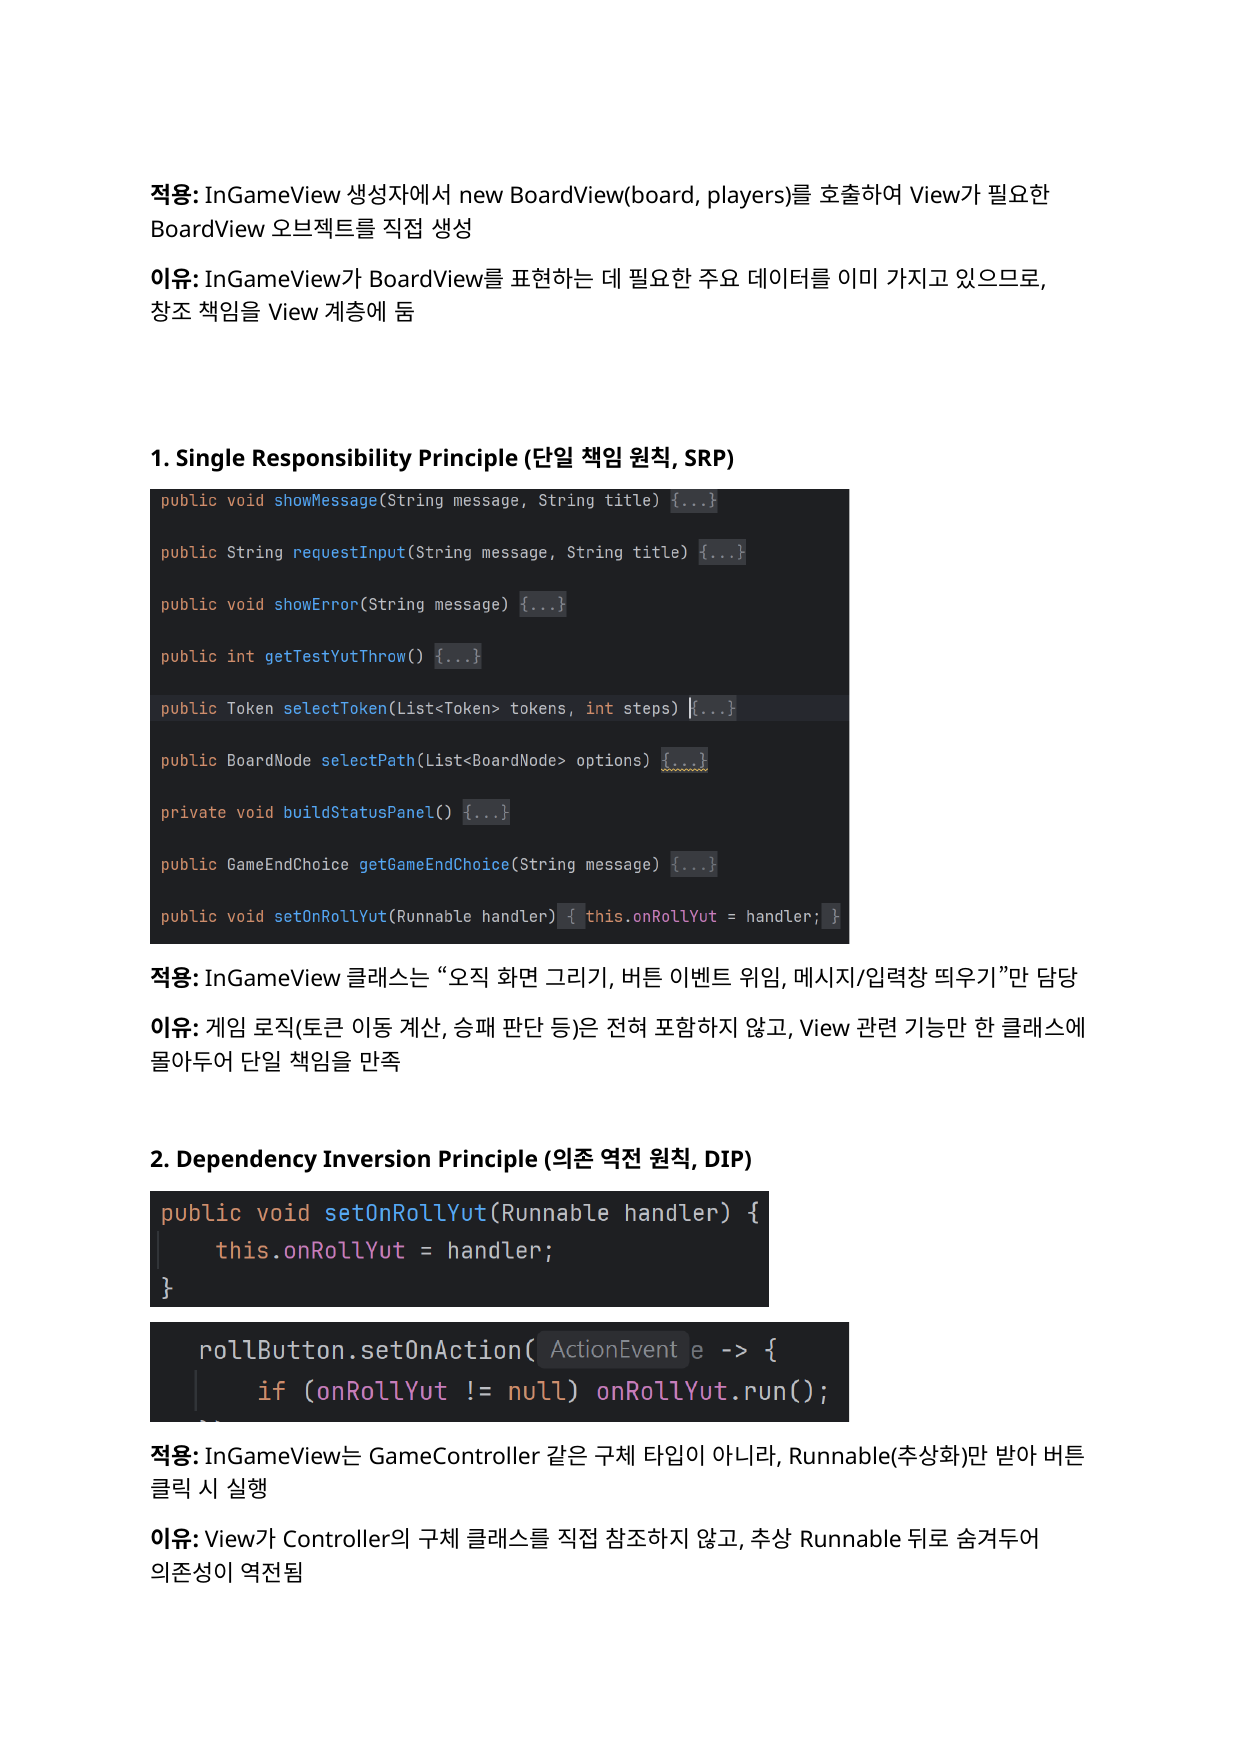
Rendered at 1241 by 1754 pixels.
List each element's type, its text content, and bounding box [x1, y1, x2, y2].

text 이유: 게임 로직(토큰 이동 계산, 승패 판단 등)은 전혀 포함하지 않고, View 관련 기능만 한 클래스에 몰아두어 단일 책임을 만족 [150, 1010, 1090, 1077]
text 이유: InGameView가 BoardView를 표현하는 데 필요한 주요 데이터를 이미 가지고 있으므로, 창조 책임을 View 계층에 둠 [150, 261, 1090, 327]
text 적용: InGameView는 GameController 같은 구체 타입이 아니라, Runnable(추상화)만 받아 버튼 클릭 시 실행 [150, 1438, 1090, 1504]
text 1. Single Responsibility Principle (단일 책임 원칙, SRP) [150, 440, 1090, 473]
text 이유: View가 Controller의 구체 클래스를 직접 참조하지 않고, 추상 Runnable 뒤로 숨겨두어 의존성이 역전됨 [150, 1521, 1090, 1588]
text 적용: InGameView 생성자에서 new BoardView(board, players)를 호출하여 View가 필요한 BoardView 오브젝트를 직접 생성 [150, 177, 1090, 244]
text 2. Dependency Inversion Principle (의존 역전 원칙, DIP) [150, 1141, 1090, 1174]
text 적용: InGameView 클래스는 “오직 화면 그리기, 버튼 이벤트 위임, 메시지/입력창 띄우기”만 담당 [150, 960, 1090, 993]
